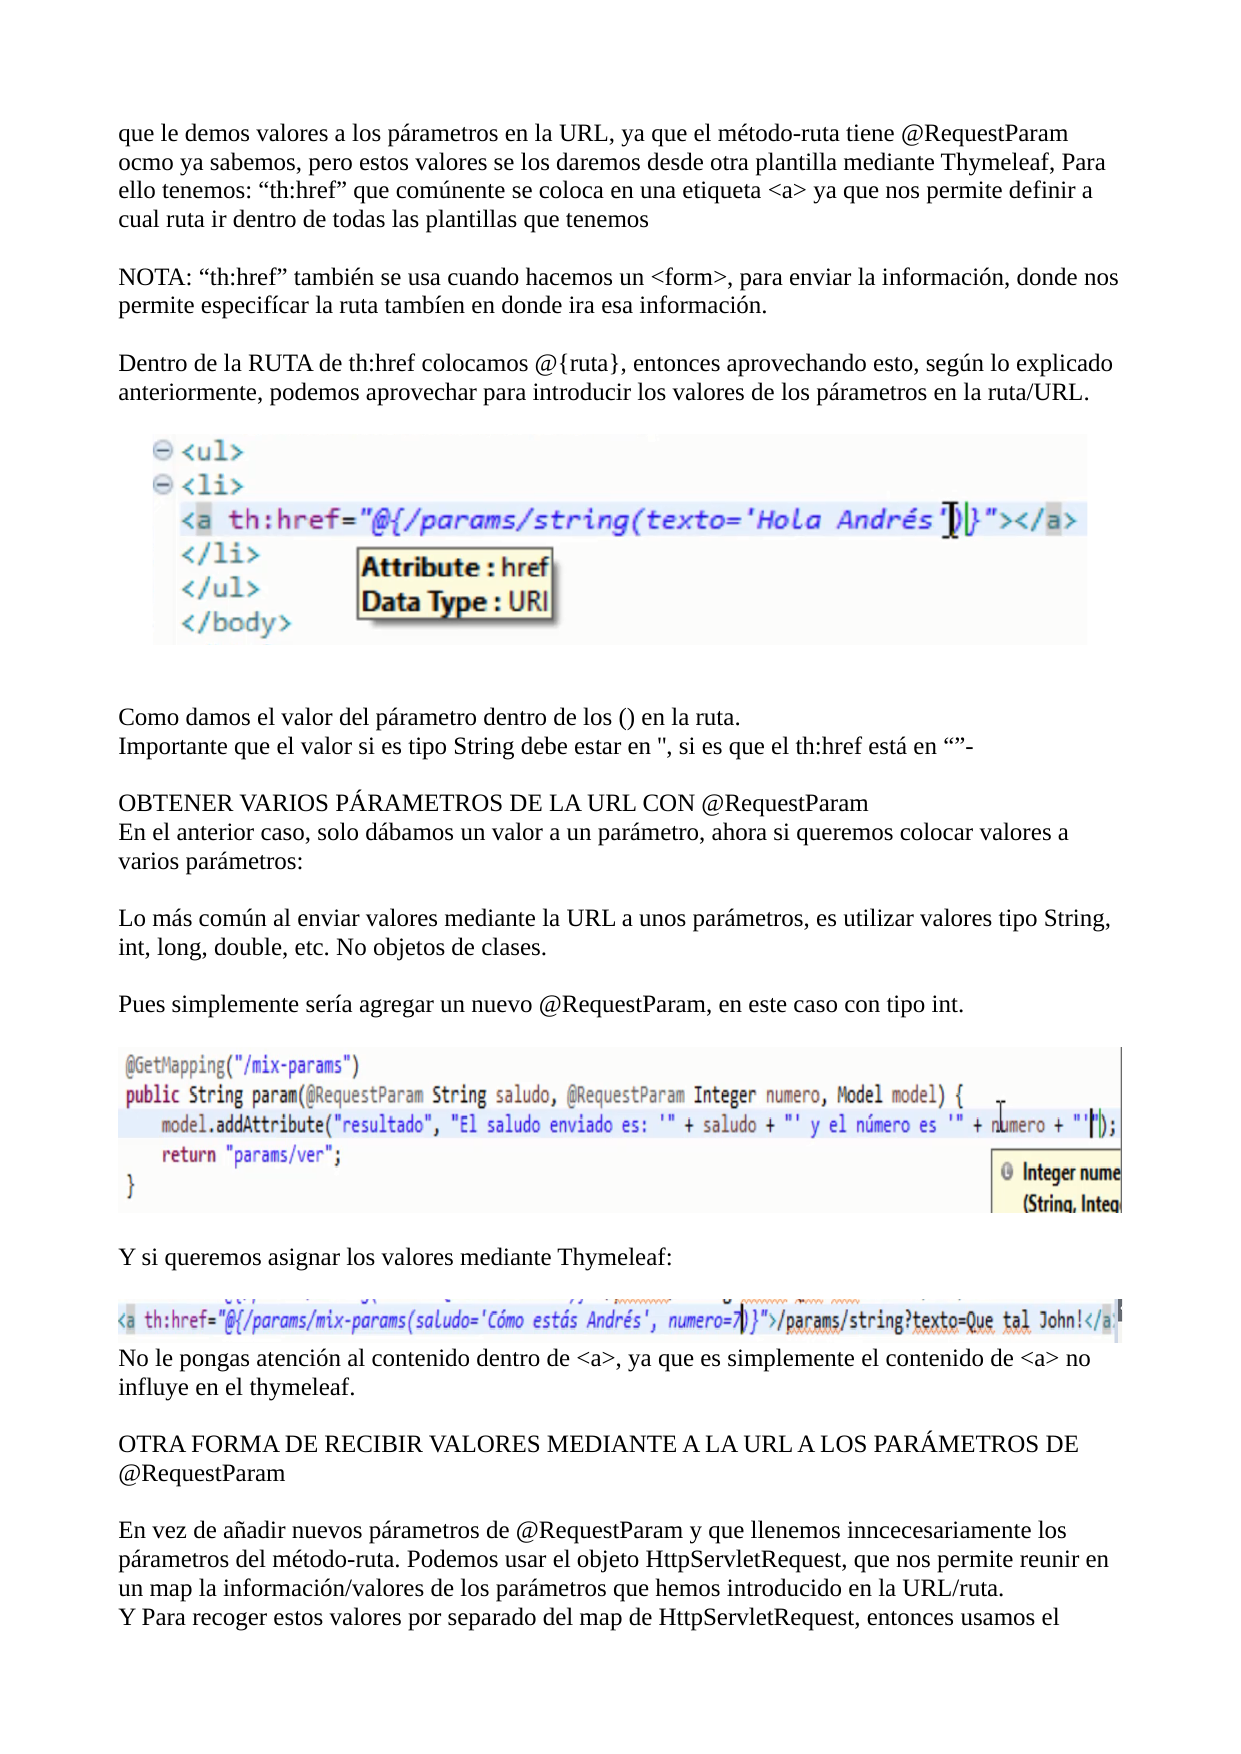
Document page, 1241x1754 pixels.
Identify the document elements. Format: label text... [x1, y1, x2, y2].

text Y Para recoger estos valores por separado del map de HttpServletRequest, entonces usamos el [118, 1602, 1122, 1630]
text Dentro de la RUTA de th:href colocamos @{ruta}, entonces aprovechando esto, según lo explicado anteriormente, podemos aprovechar para introducir los valores de los párametros en la ruta/URL. [118, 348, 1122, 406]
text En vez de añadir nuevos párametros de @RequestParam y que llenemos inncecesariamente los párametros del método-ruta. Podemos usar el objeto HttpServletRequest, que nos permite reunir en un map la información/valores de los parámetros que hemos introducido en la URL/ruta. [118, 1515, 1122, 1602]
text No le pongas atención al contenido dentro de <a>, ya que es simplemente el contenido de <a> no influye en el thymeleaf. [118, 1343, 1122, 1400]
text que le demos valores a los párametros en la URL, ya que el método-ruta tiene @RequestParam ocmo ya sabemos, pero estos valores se los daremos desde otra plantilla mediante Thymeleaf, Para ello tenemos: “th:href” que comúnente se coloca en una etiqueta <a> ya que nos permite definir a cual ruta ir dentro de todas las plantillas que tenemos [118, 118, 1122, 233]
text OBTENER VARIOS PÁRAMETROS DE LA URL CON @RequestParam [118, 788, 1122, 817]
text OTRA FORMA DE RECIBIR VALORES MEDIANTE A LA URL A LOS PARÁMETROS DE @RequestParam [118, 1429, 1122, 1487]
text Pues simplemente sería agregar un nuevo @RequestParam, en este caso con tipo int. [118, 989, 1122, 1018]
text En el anterior caso, solo dábamos un valor a un parámetro, ahora si queremos colocar valores a varios parámetros: [118, 817, 1122, 874]
text Lo más común al enviar valores mediante la URL a unos parámetros, es utilizar valores tipo String, int, long, double, etc. No objetos de clases. [118, 903, 1122, 961]
text Importante que el valor si es tipo String debe estar en '', si es que el th:href está en “”- [118, 731, 1122, 759]
text Como damos el valor del párametro dentro de los () en la ruta. [118, 702, 1122, 731]
text NOTA: “th:href” también se usa cuando hacemos un <form>, para enviar la información, donde nos permite especifícar la ruta tambíen en donde ira esa información. [118, 262, 1122, 319]
text Y si queremos asignar los valores mediante Thymeleaf: [118, 1242, 1122, 1271]
